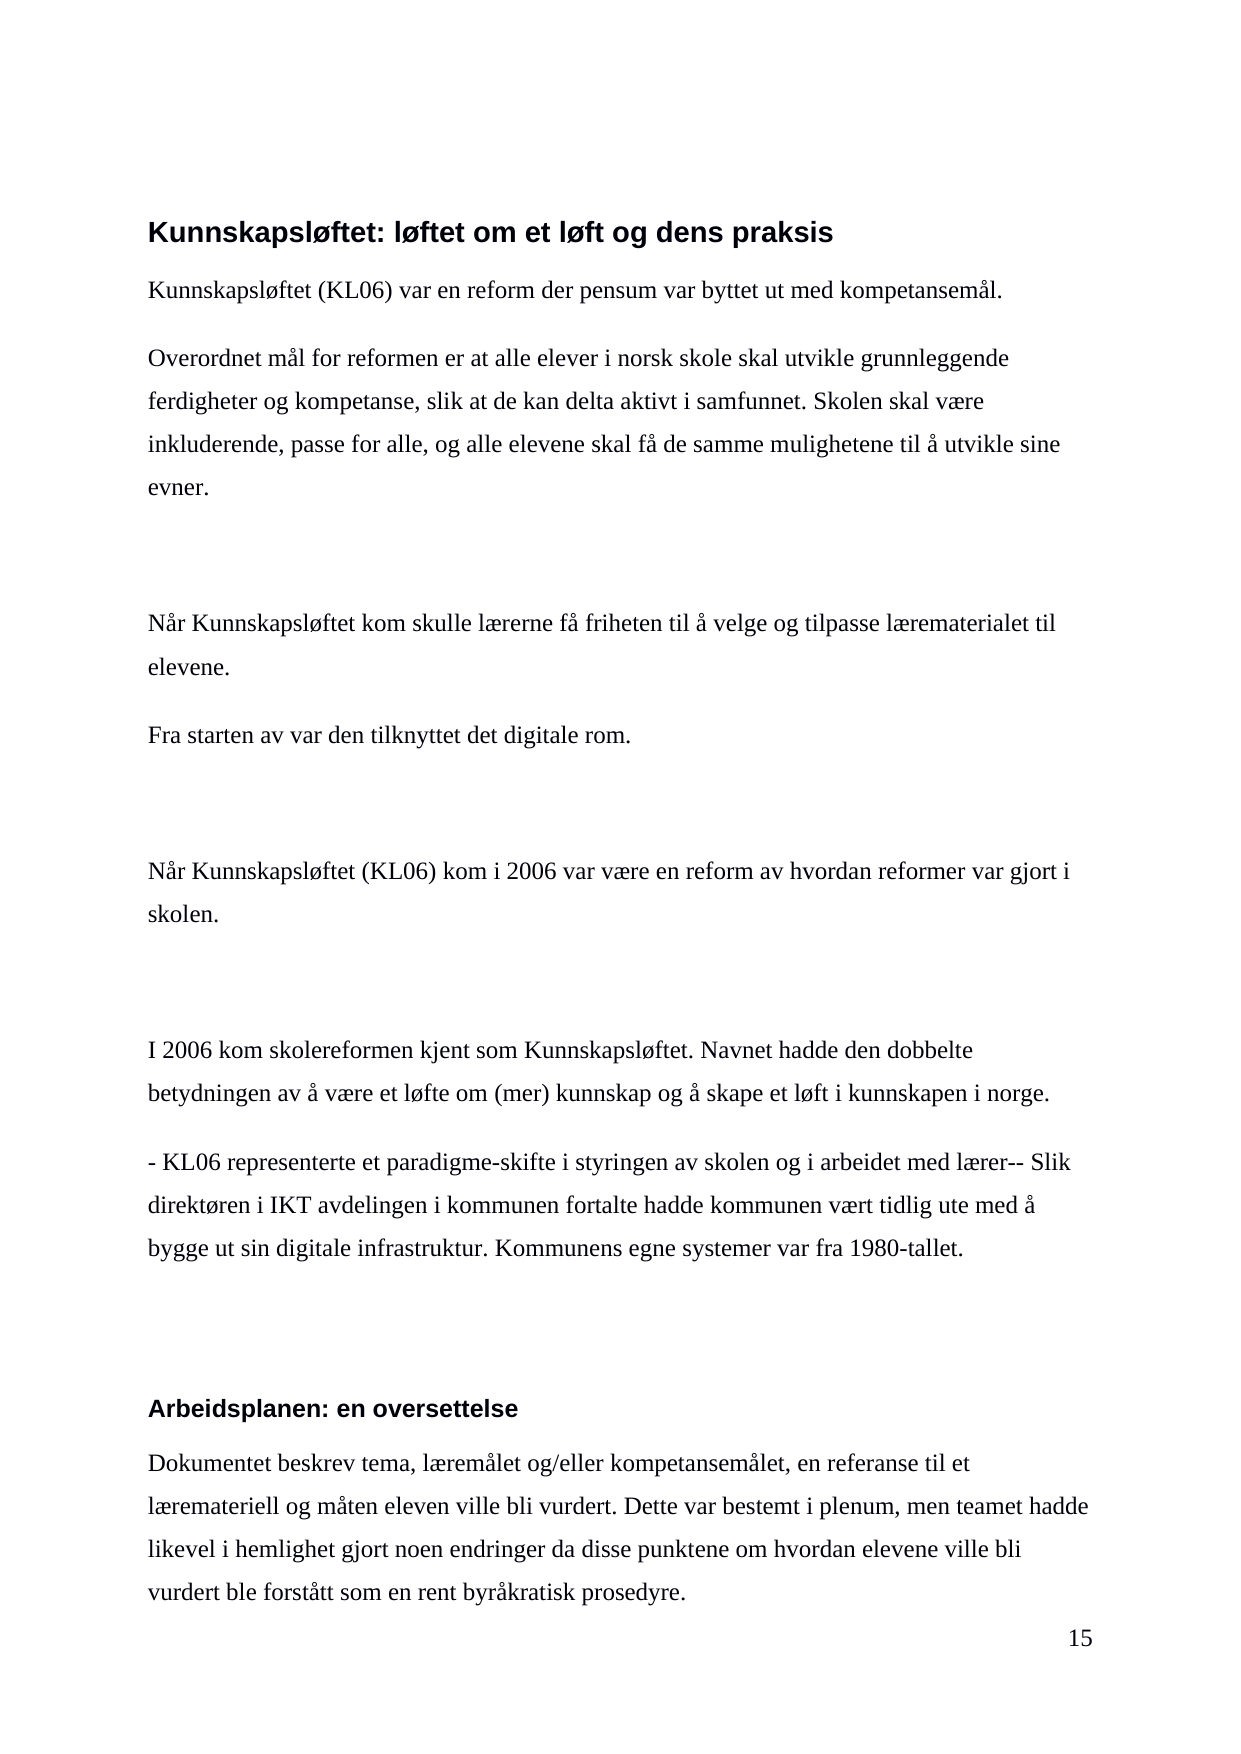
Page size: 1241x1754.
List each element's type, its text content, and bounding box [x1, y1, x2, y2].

text Fra starten av var den tilknyttet det digitale rom. [148, 720, 1092, 748]
text Arbeidsplanen: en oversettelse [148, 1394, 1092, 1423]
subtitle Kunnskapsløftet: løftet om et løft og dens praksis [148, 215, 1092, 249]
text Når Kunnskapsløftet kom skulle lærerne få friheten til å velge og tilpasse lærematerialet til elevene. [148, 608, 1092, 680]
text - KL06 representerte et paradigme-skifte i styringen av skolen og i arbeidet med lærer-- Slik direktøren i IKT avdelingen i kommunen fortalte hadde kommunen vært tidlig ute med å bygge ut sin digitale infrastruktur. Kommunens egne systemer var fra 1980-tallet. [148, 1147, 1092, 1262]
text Kunnskapsløftet (KL06) var en reform der pensum var byttet ut med kompetansemål. [148, 275, 1092, 303]
text I 2006 kom skolereformen kjent som Kunnskapsløftet. Navnet hadde den dobbelte betydningen av å være et løfte om (mer) kunnskap og å skape et løft i kunnskapen i norge. [148, 1035, 1092, 1107]
text Overordnet mål for reformen er at alle elever i norsk skole skal utvikle grunnleggende ferdigheter og kompetanse, slik at de kan delta aktivt i samfunnet. Skolen skal være inkluderende, passe for alle, og alle elevene skal få de samme mulighetene til å utvikle sine evner. [148, 343, 1092, 501]
text Dokumentet beskrev tema, læremålet og/eller kompetansemålet, en referanse til et læremateriell og måten eleven ville bli vurdert. Dette var bestemt i plenum, men teamet hadde likevel i hemlighet gjort noen endringer da disse punktene om hvordan elevene ville bli vurdert ble forstått som en rent byråkratisk prosedyre. [148, 1448, 1092, 1606]
text Når Kunnskapsløftet (KL06) kom i 2006 var være en reform av hvordan reformer var gjort i skolen. [148, 856, 1092, 928]
